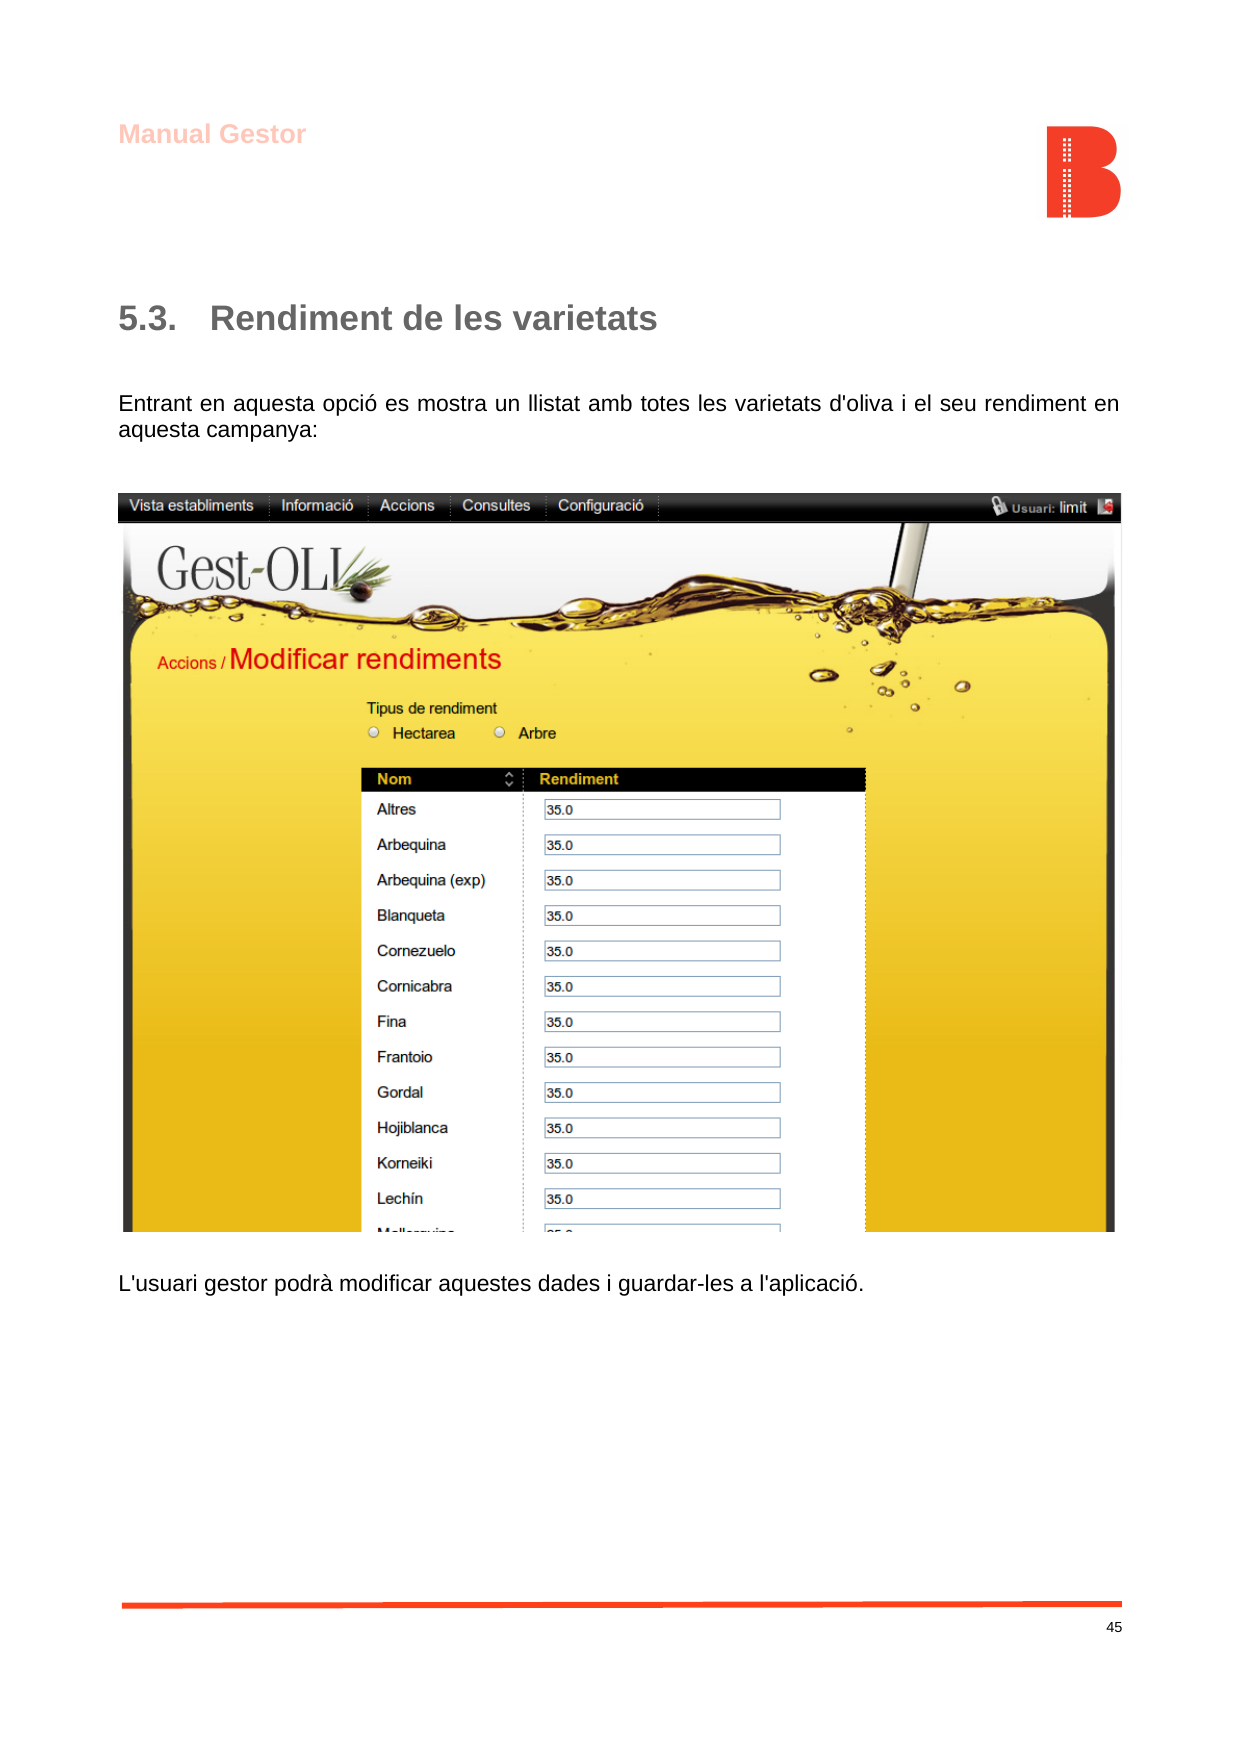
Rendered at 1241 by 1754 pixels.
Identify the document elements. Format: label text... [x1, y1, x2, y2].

text Entrant en aquesta opció es mostra un llistat amb totes les varietats d'oliva i el seu rendiment en aquesta campanya: [118, 390, 1122, 442]
subtitle Rendiment de les varietats [118, 298, 1122, 338]
picture [118, 493, 1123, 1232]
text L'usuari gestor podrà modificar aquestes dades i guardar-les a l'aplicació. [118, 1270, 1122, 1297]
picture [1036, 124, 1130, 221]
